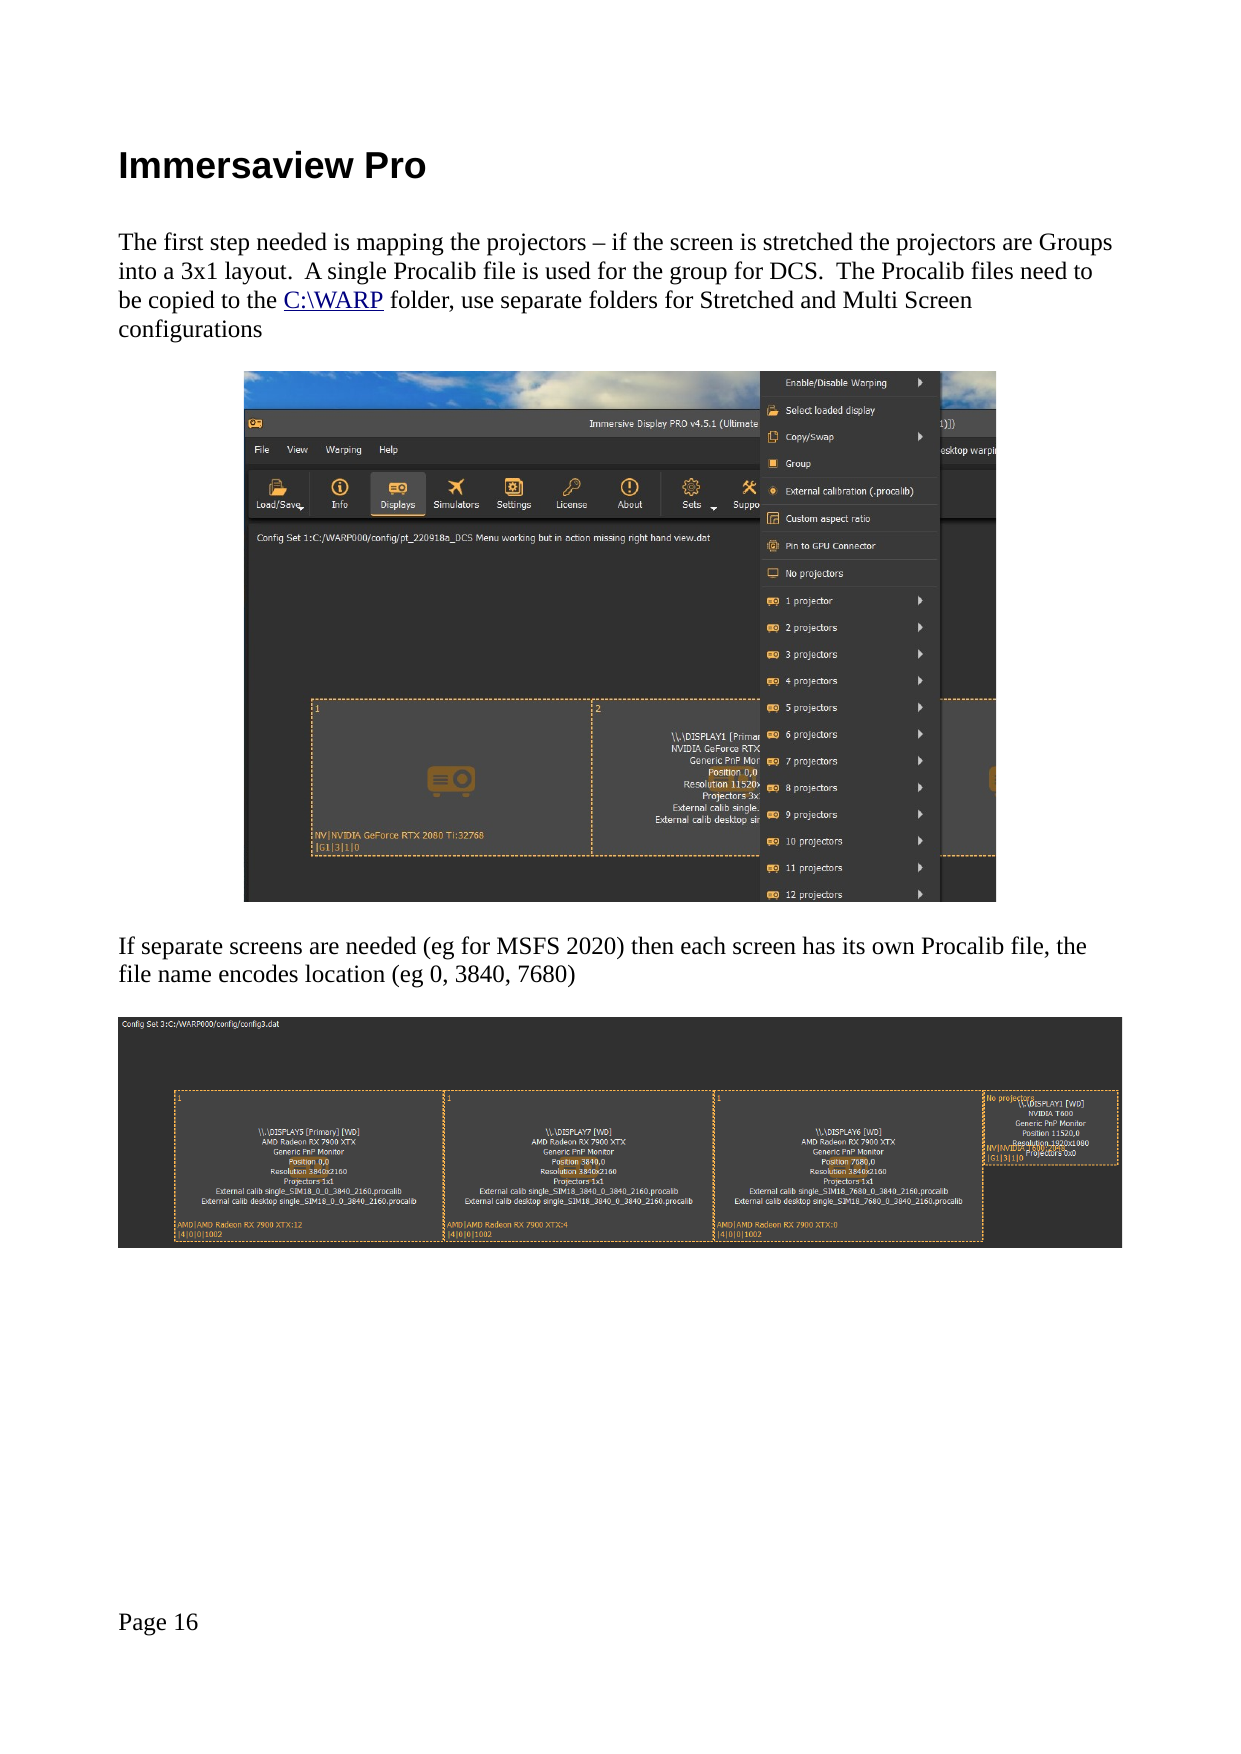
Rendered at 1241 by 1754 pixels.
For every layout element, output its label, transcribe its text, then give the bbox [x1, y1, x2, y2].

text The first step needed is mapping the projectors – if the screen is stretched the projectors are Groups into a 3x1 layout. A single Procalib file is used for the group for DCS. The Procalib files need to be copied to the C:\WARP folder, use separate folders for Stretched and Multi Screen configurations [118, 227, 1122, 342]
subtitle Immersaview Pro [118, 143, 1122, 186]
picture [243, 371, 997, 902]
picture [118, 1017, 1123, 1248]
text If separate screens are needed (eg for MSFS 2020) then each screen has its own Procalib file, the file name encodes location (eg 0, 3840, 7680) [118, 931, 1122, 988]
